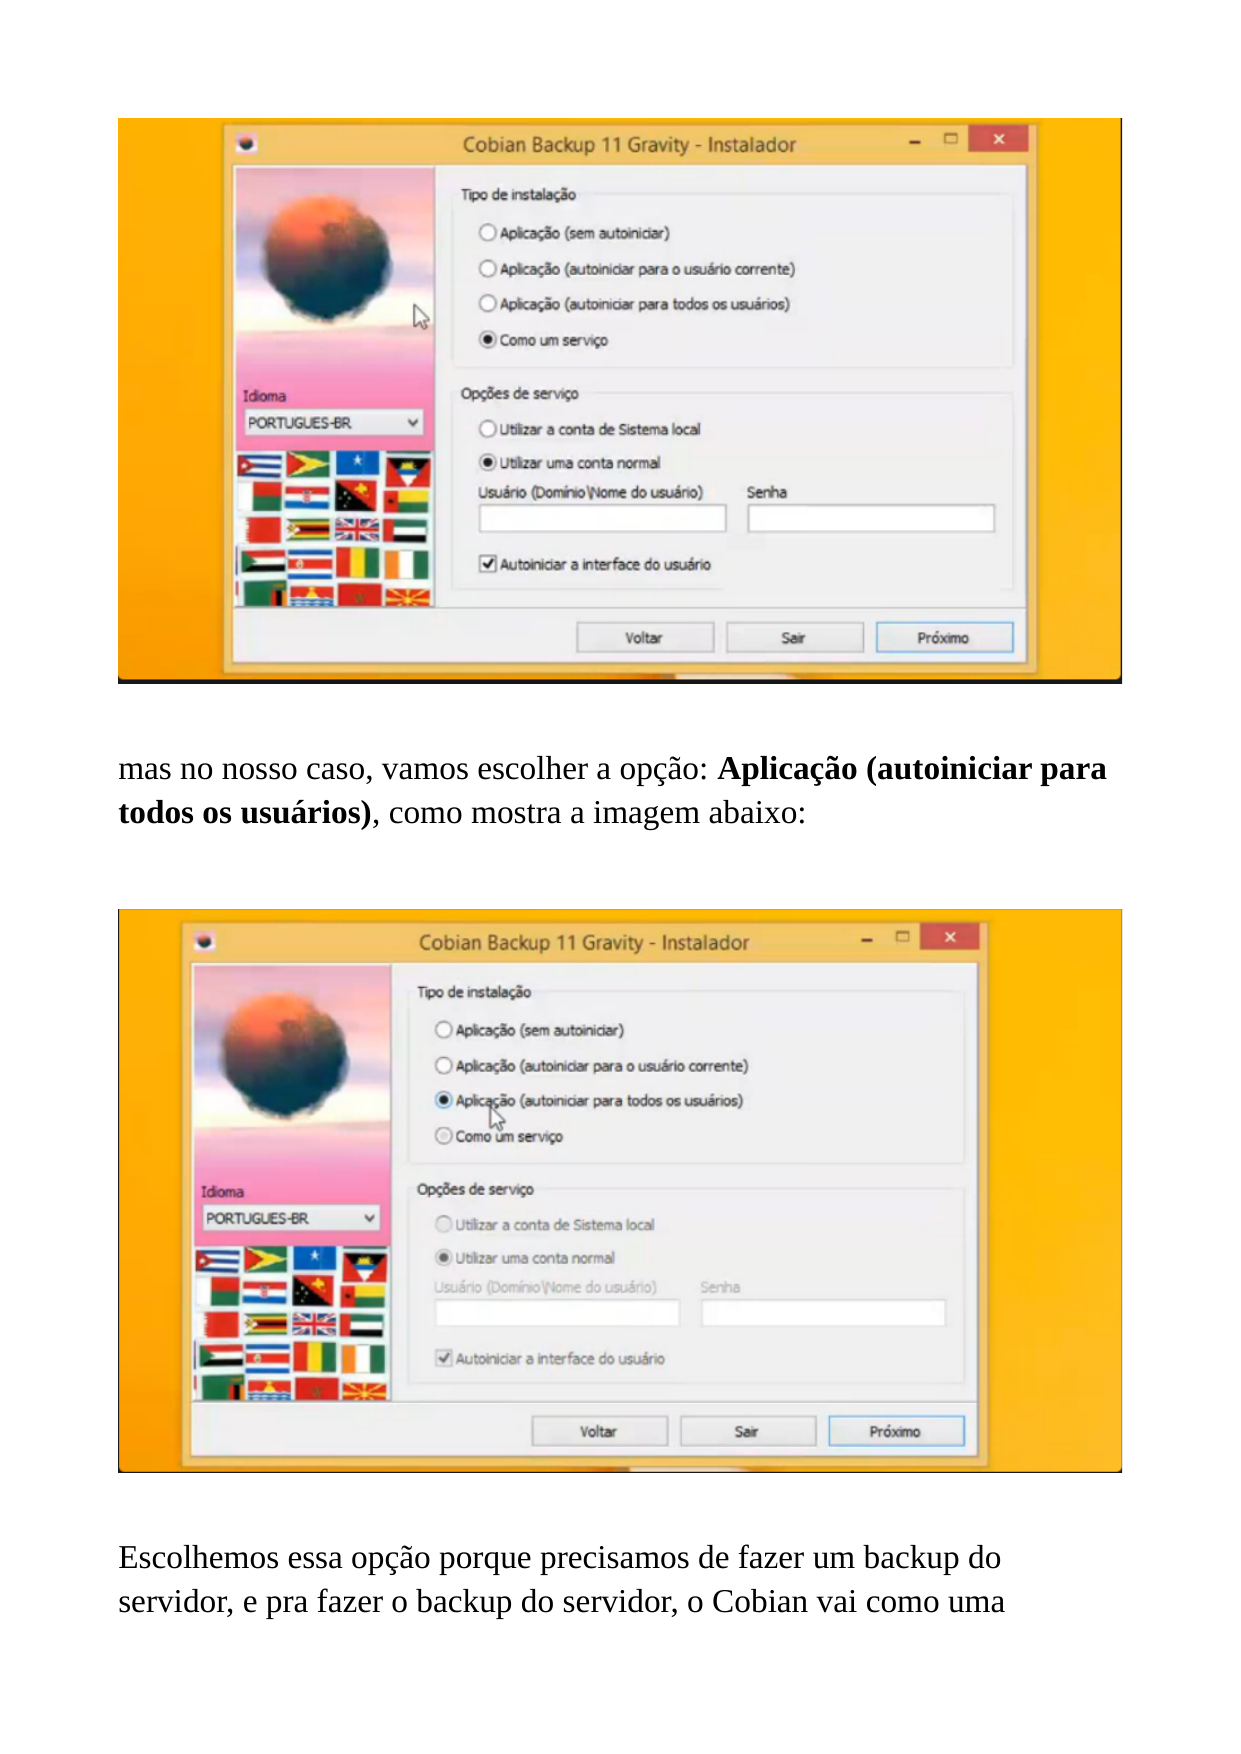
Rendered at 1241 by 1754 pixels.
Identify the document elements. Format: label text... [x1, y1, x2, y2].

text Escolhemos essa opção porque precisamos de fazer um backup do servidor, e pra fazer o backup do servidor, o Cobian vai como uma [118, 1537, 1122, 1620]
text mas no nosso caso, vamos escolher a opção: Aplicação (autoiniciar para todos os usuários), como mostra a imagem abaixo: [118, 748, 1122, 831]
picture [118, 909, 1123, 1473]
picture [118, 118, 1123, 684]
